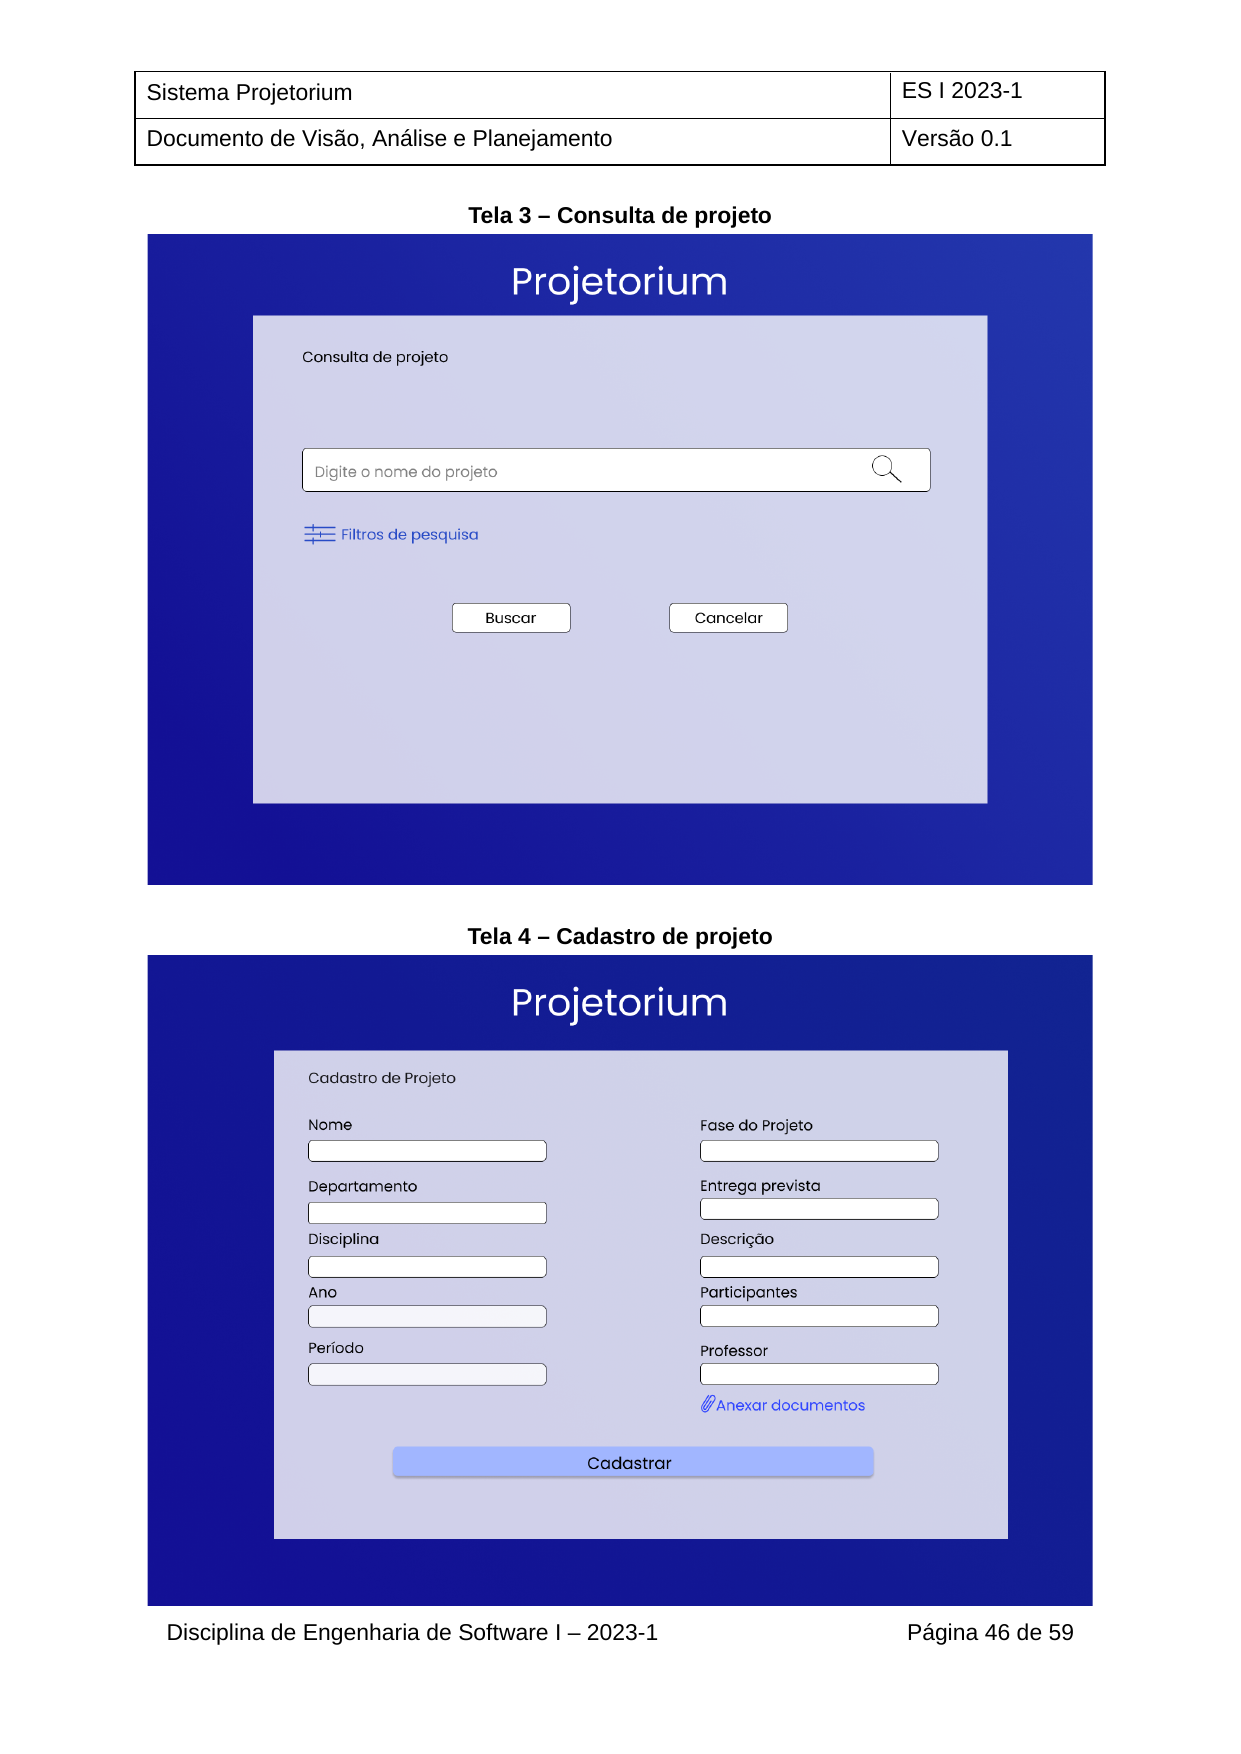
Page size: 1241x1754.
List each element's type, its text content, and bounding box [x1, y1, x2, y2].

text Tela 4 – Cadastro de projeto [148, 923, 1092, 949]
text Tela 3 – Consulta de projeto [148, 202, 1092, 228]
picture [147, 955, 1093, 1606]
picture [147, 234, 1093, 885]
